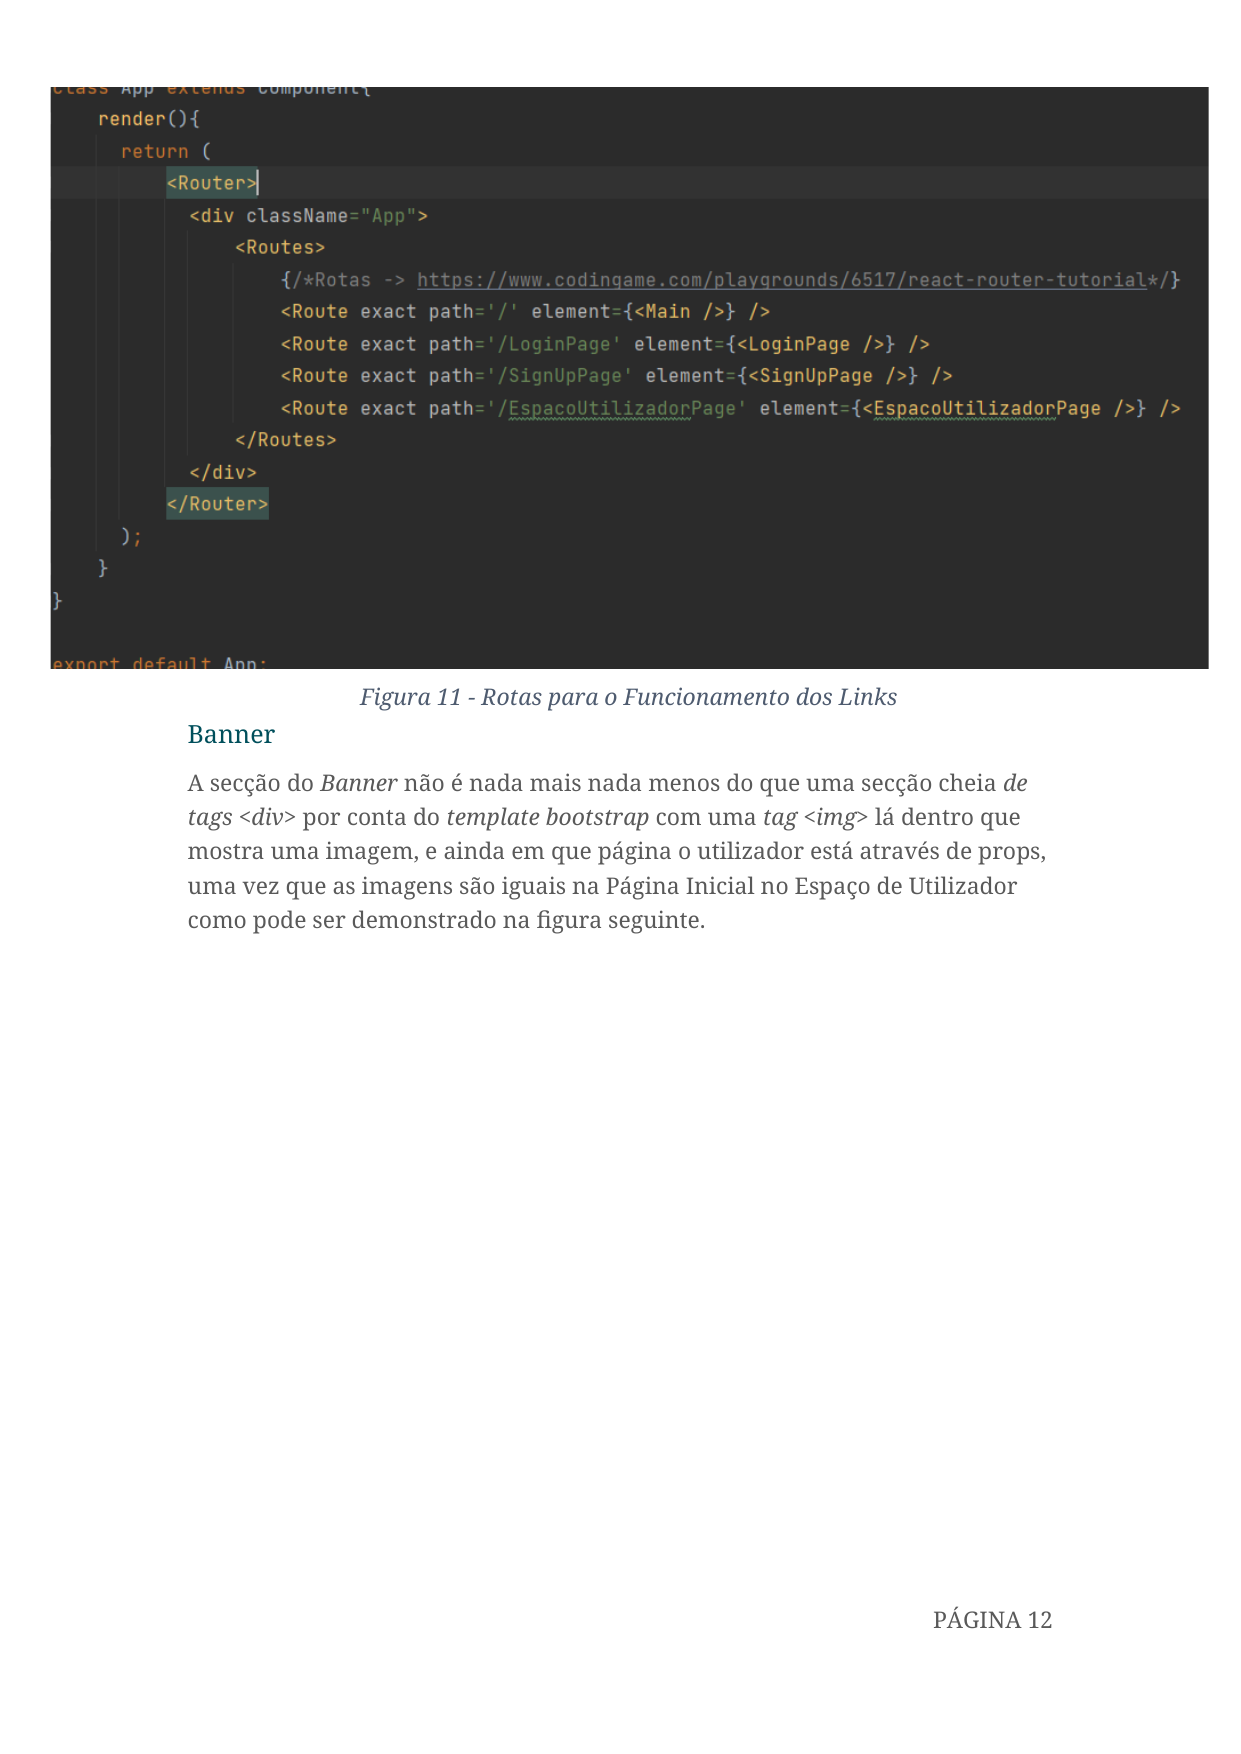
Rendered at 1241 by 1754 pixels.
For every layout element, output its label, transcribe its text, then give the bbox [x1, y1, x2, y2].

table_header Figura 11 - Rotas para o Funcionamento dos Links [39, 75, 1221, 712]
subtitle Banner [187, 717, 1053, 751]
text A secção do Banner não é nada mais nada menos do que uma secção cheia de tags <div> por conta do template bootstrap com uma tag <img> lá dentro que mostra uma imagem, e ainda em que página o utilizador está através de props, uma vez que as imagens são iguais na Página Inicial no Espaço de Utilizador como pode ser demonstrado na figura seguinte. [187, 767, 1053, 935]
